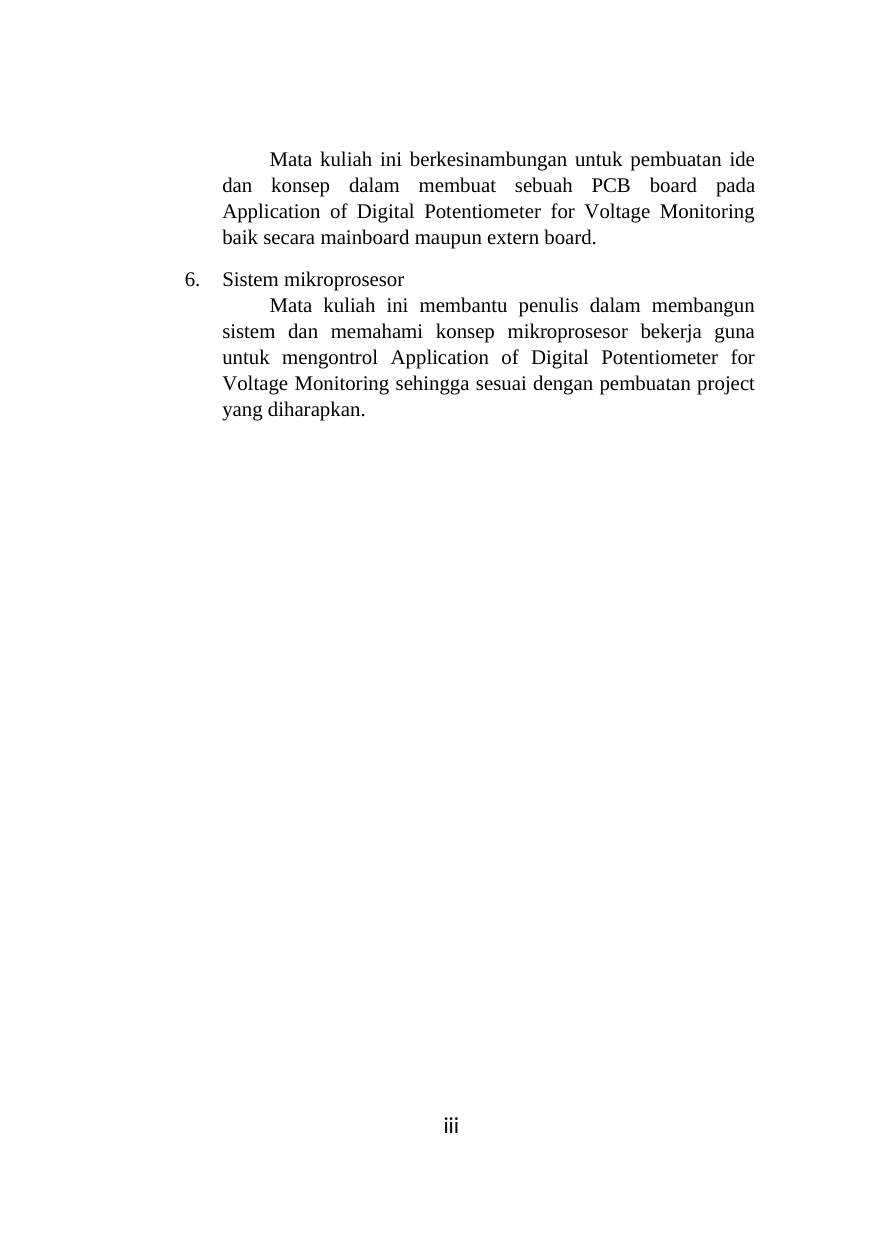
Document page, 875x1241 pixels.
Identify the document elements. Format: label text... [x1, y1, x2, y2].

list Sistem mikroprosesor [184, 267, 756, 291]
list Mata kuliah ini membantu penulis dalam membangun sistem dan memahami konsep mikroprosesor bekerja guna untuk mengontrol Application of Digital Potentiometer for Voltage Monitoring sehingga sesuai dengan pembuatan project yang diharapkan. [184, 293, 756, 421]
list Mata kuliah ini berkesinambungan untuk pembuatan ide dan konsep dalam membuat sebuah PCB board pada Application of Digital Potentiometer for Voltage Monitoring baik secara mainboard maupun extern board. [184, 147, 756, 249]
